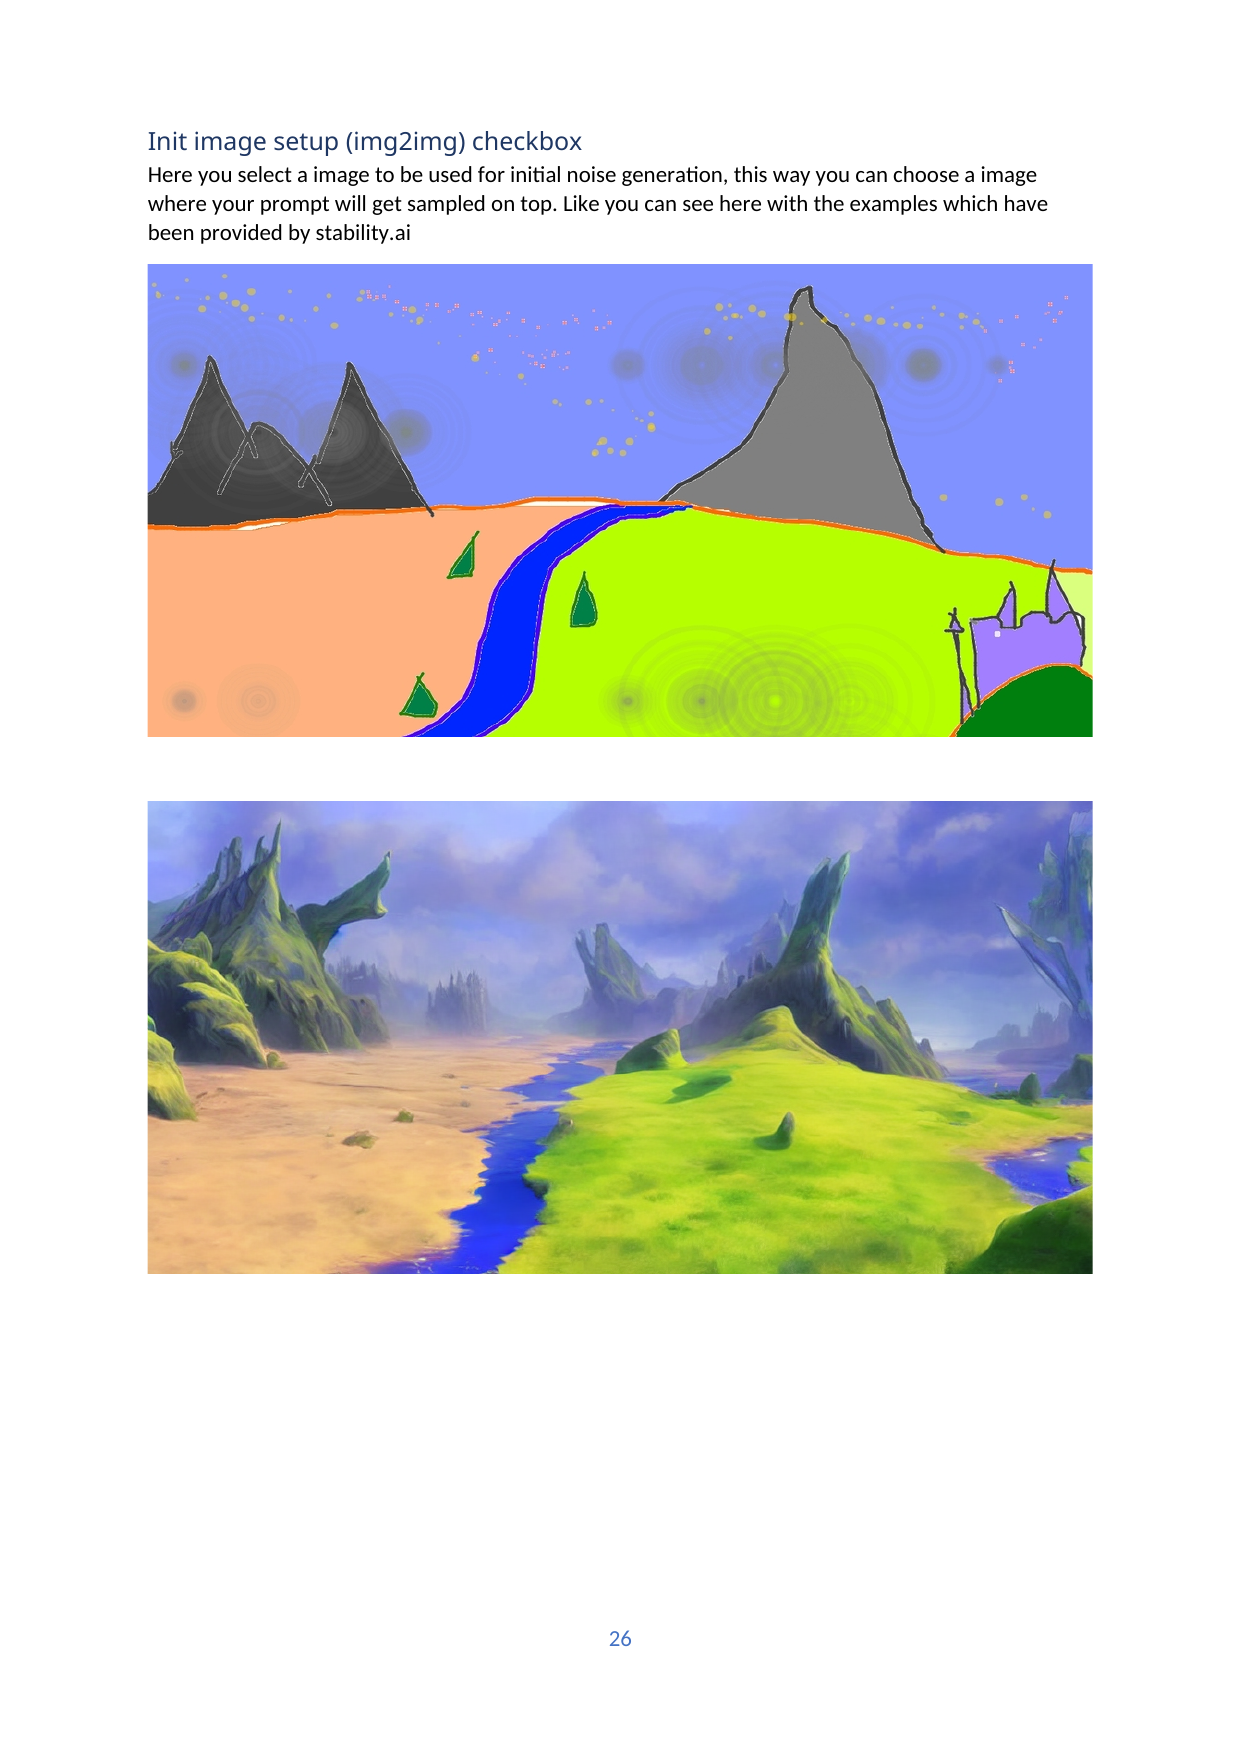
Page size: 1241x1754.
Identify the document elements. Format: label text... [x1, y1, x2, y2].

subtitle Init image setup (img2img) checkbox [148, 124, 1093, 158]
text Here you select a image to be used for initial noise generation, this way you can choose a image where your prompt will get sampled on top. Like you can see here with the examples which have been provided by stability.ai [148, 160, 1093, 246]
